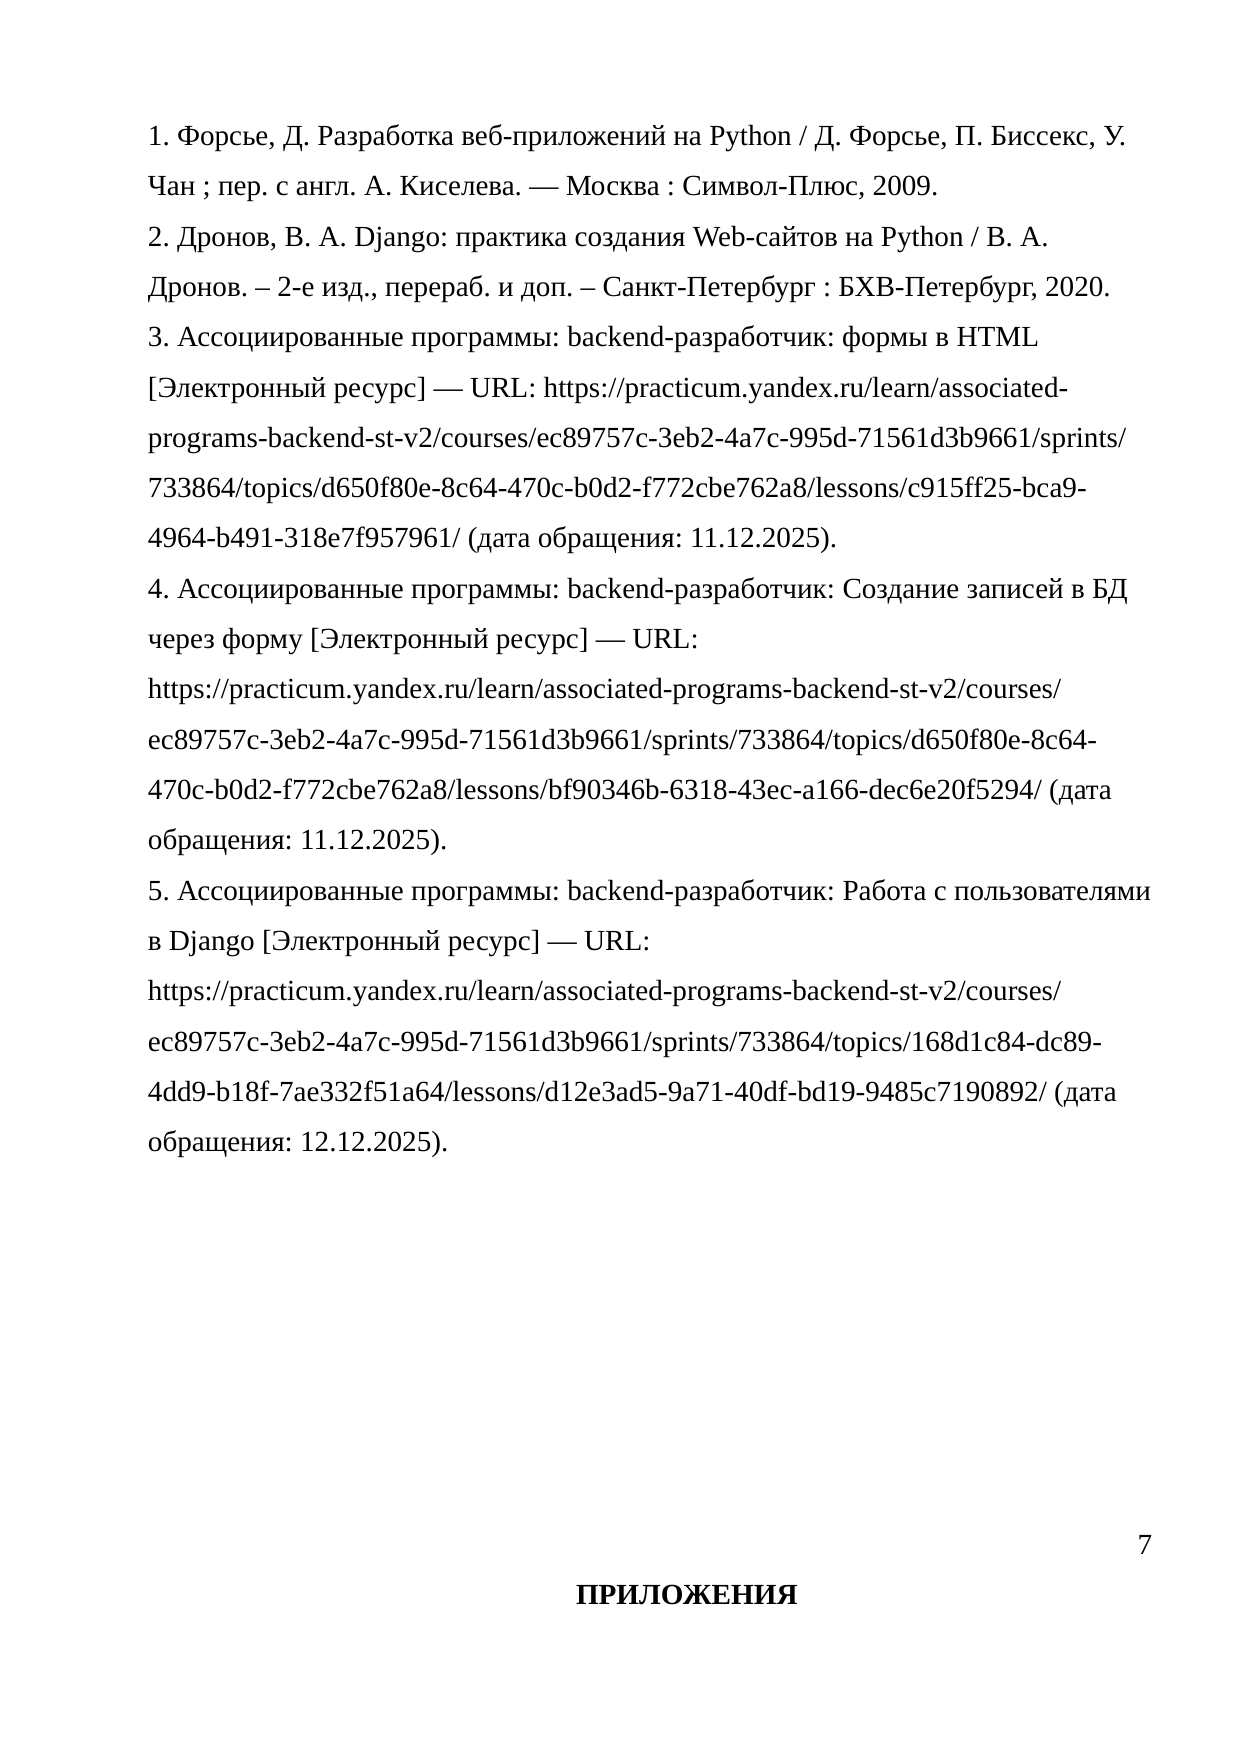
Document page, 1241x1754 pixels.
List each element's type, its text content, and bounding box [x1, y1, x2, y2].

text ПРИЛОЖЕНИЯ [148, 1577, 1152, 1611]
text 4. Ассоциированные программы: backend-разработчик: Создание записей в БД через форму [Электронный ресурс] — URL: https://practicum.yandex.ru/learn/associated-programs-backend-st-v2/courses/ec89757c-3eb2-4a7c-995d-71561d3b9661/sprints/733864/topics/d650f80e-8c64-470c-b0d2-f772cbe762a8/lessons/bf90346b-6318-43ec-a166-dec6e20f5294/ (дата обращения: 11.12.2025). [148, 571, 1152, 856]
text 3. Ассоциированные программы: backend-разработчик: формы в HTML [Электронный ресурс] — URL: https://practicum.yandex.ru/learn/associated-programs-backend-st-v2/courses/ec89757c-3eb2-4a7c-995d-71561d3b9661/sprints/733864/topics/d650f80e-8c64-470c-b0d2-f772cbe762a8/lessons/c915ff25-bca9-4964-b491-318e7f957961/ (дата обращения: 11.12.2025). [148, 319, 1152, 554]
text 2. Дронов, В. А. Django: практика создания Web-сайтов на Python / В. А. Дронов. – 2-е изд., перераб. и доп. – Санкт-Петербург : БХВ-Петербург, 2020. [148, 219, 1152, 303]
text 5. Ассоциированные программы: backend-разработчик: Работа с пользователями в Django [Электронный ресурс] — URL: https://practicum.yandex.ru/learn/associated-programs-backend-st-v2/courses/ec89757c-3eb2-4a7c-995d-71561d3b9661/sprints/733864/topics/168d1c84-dc89-4dd9-b18f-7ae332f51a64/lessons/d12e3ad5-9a71-40df-bd19-9485c7190892/ (дата обращения: 12.12.2025). [148, 873, 1152, 1158]
text 1. Форсье, Д. Разработка веб-приложений на Python / Д. Форсье, П. Биссекс, У. Чан ; пер. с англ. А. Киселева. — Москва : Символ-Плюс, 2009. [148, 118, 1152, 202]
text 7 [148, 1527, 1152, 1560]
